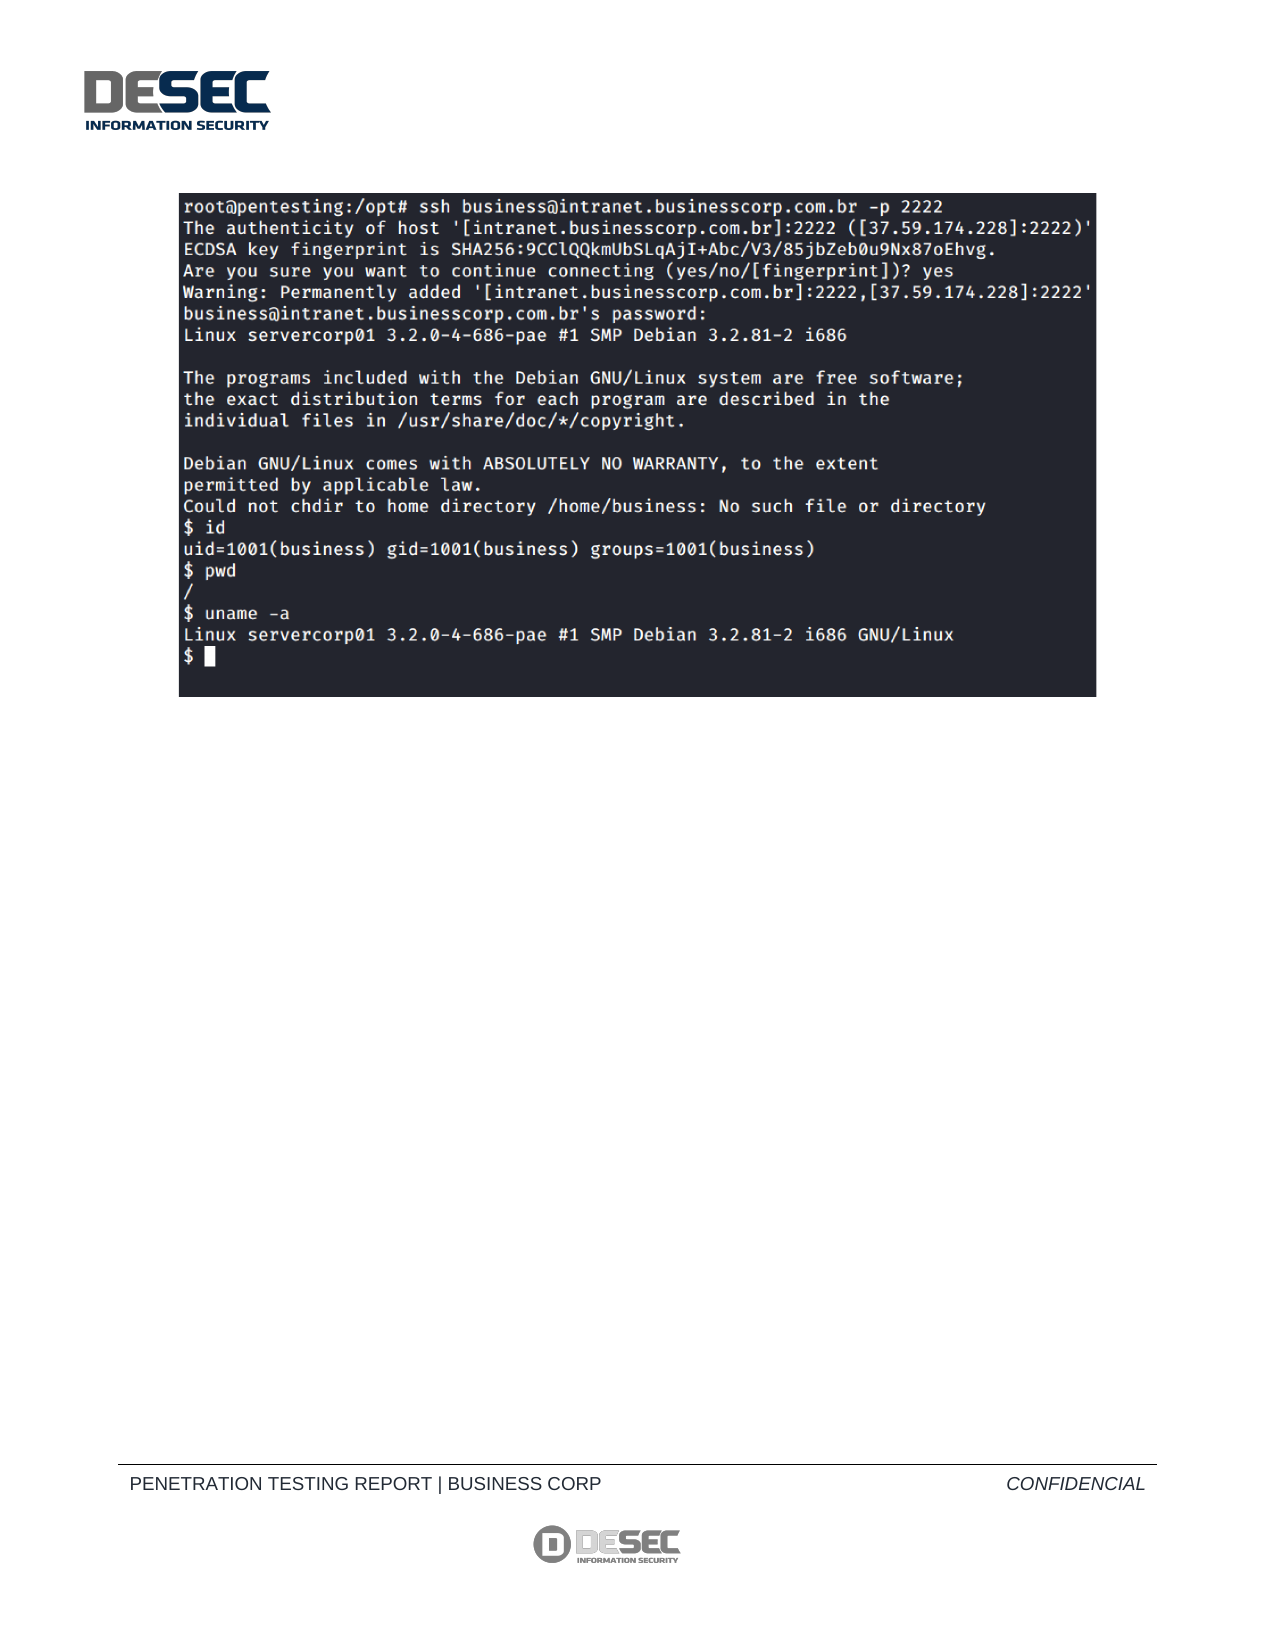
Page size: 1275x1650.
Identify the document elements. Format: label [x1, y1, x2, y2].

picture [531, 1520, 684, 1568]
picture [84, 71, 271, 130]
picture [178, 193, 1097, 697]
